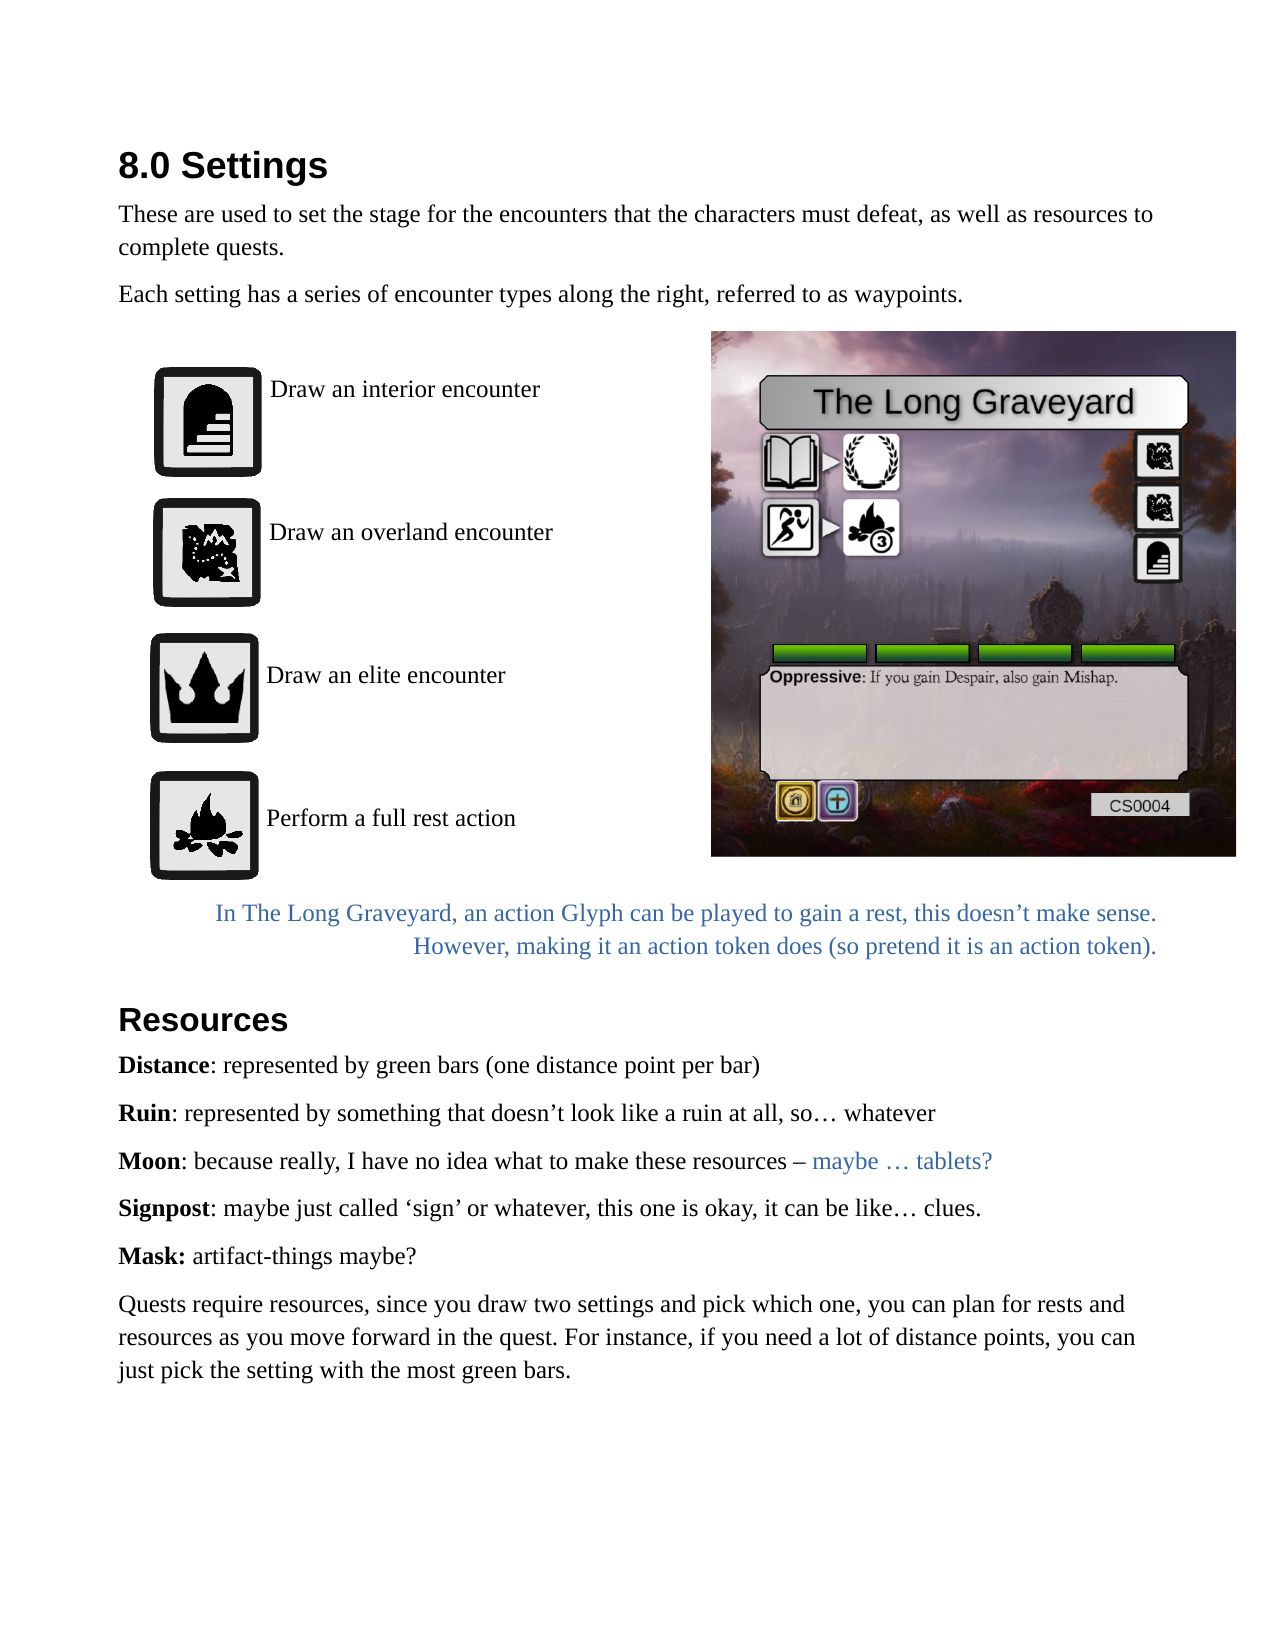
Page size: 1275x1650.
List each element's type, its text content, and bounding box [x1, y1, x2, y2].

text Draw an overland encounter [263, 517, 711, 546]
picture [711, 331, 1237, 857]
text [118, 517, 150, 546]
picture [147, 769, 260, 882]
text [118, 803, 147, 832]
text Mask: artifact-things maybe? [118, 1241, 1157, 1270]
text Moon: because really, I have no idea what to make these resources – maybe … tablets? [118, 1146, 1157, 1174]
text In The Long Graveyard, an action Glyph can be played to gain a rest, this doesn’t make sense. However, making it an action token does (so pretend it is an action token). [118, 898, 1157, 960]
text These are used to set the stage for the encounters that the characters must defeat, as well as resources to complete quests. [118, 199, 1157, 261]
picture [151, 365, 264, 479]
text [118, 660, 147, 689]
text Distance: represented by green bars (one distance point per bar) [118, 1051, 1157, 1079]
text [118, 374, 151, 403]
text Draw an elite encounter [260, 660, 711, 689]
picture [150, 496, 263, 609]
text Each setting has a series of encounter types along the right, referred to as waypoints. [118, 279, 1157, 308]
text Perform a full rest action [260, 803, 711, 832]
picture [147, 632, 260, 745]
text Quests require resources, since you draw two settings and pick which one, you can plan for rests and resources as you move forward in the quest. For instance, if you need a lot of distance points, you can just pick the setting with the most green bars. [118, 1289, 1157, 1383]
text Draw an interior encounter [264, 374, 711, 403]
text Signpost: maybe just called ‘sign’ or whatever, this one is okay, it can be like… clues. [118, 1193, 1157, 1222]
subtitle 8.0 Settings [118, 143, 1157, 186]
subtitle Resources [118, 1000, 1157, 1038]
text Ruin: represented by something that doesn’t look like a ruin at all, so… whatever [118, 1098, 1157, 1127]
